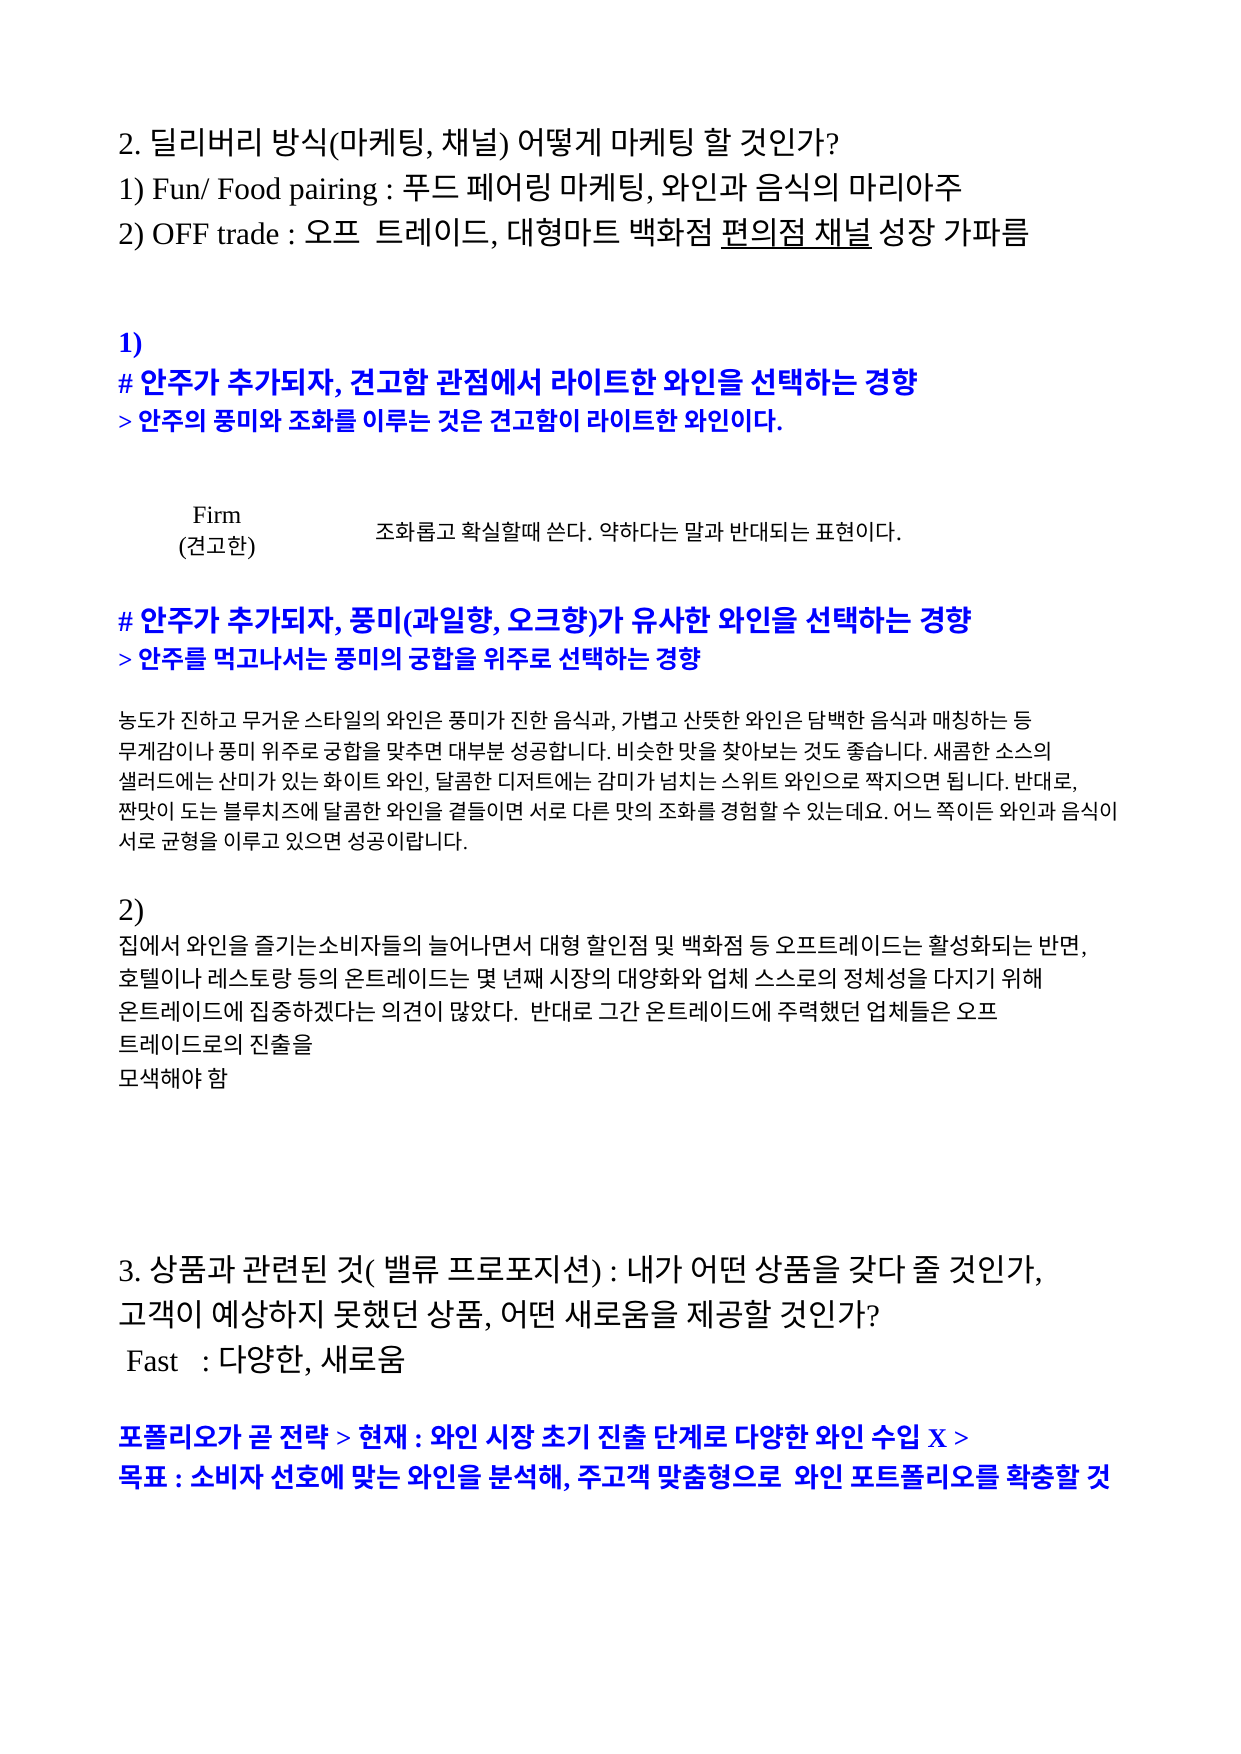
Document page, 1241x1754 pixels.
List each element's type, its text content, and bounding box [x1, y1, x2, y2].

text > 안주를 먹고나서는 풍미의 궁합을 위주로 선택하는 경향 [118, 640, 1122, 676]
text 2) OFF trade : 오프 트레이드, 대형마트 백화점 편의점 채널 성장 가파름 [118, 208, 1122, 254]
table_header Firm (견고한) [118, 498, 315, 564]
text Fast : 다양한, 새로움 [118, 1335, 1122, 1380]
text 포폴리오가 곧 전략 > 현재 : 와인 시장 초기 진출 단계로 다양한 와인 수입 X > [118, 1416, 1122, 1456]
text 모색해야 함 [118, 1061, 1122, 1094]
text # 안주가 추가되자, 풍미(과일향, 오크향)가 유사한 와인을 선택하는 경향 [118, 597, 1122, 640]
text 2. 딜리버리 방식(마케팅, 채널) 어떻게 마케팅 할 것인가? [118, 118, 1122, 163]
text 농도가 진하고 무거운 스타일의 와인은 풍미가 진한 음식과, 가볍고 산뜻한 와인은 담백한 음식과 매칭하는 등 무게감이나 풍미 위주로 궁합을 맞추면 대부분 성공합니다. 비슷한 맛을 찾아보는 것도 좋습니다. 새콤한 소스의 샐러드에는 산미가 있는 화이트 와인, 달콤한 디저트에는 감미가 넘치는 스위트 와인으로 짝지으면 됩니다. 반대로, 짠맛이 도는 블루치즈에 달콤한 와인을 곁들이면 서로 다른 맛의 조화를 경험할 수 있는데요. 어느 쪽이든 와인과 음식이 서로 균형을 이루고 있으면 성공이랍니다. [118, 705, 1122, 892]
table_header 조화롭고 확실할때 쓴다. 약하다는 말과 반대되는 표현이다. [315, 498, 962, 564]
text 목표 : 소비자 선호에 맞는 와인을 분석해, 주고객 맞춤형으로 와인 포트폴리오를 확충할 것 [118, 1456, 1122, 1495]
text 3. 상품과 관련된 것( 밸류 프로포지션) : 내가 어떤 상품을 갖다 줄 것인가, 고객이 예상하지 못했던 상품, 어떤 새로움을 제공할 것인가? [118, 1245, 1122, 1335]
text 1) [118, 326, 1122, 359]
text 1) Fun/ Food pairing : 푸드 페어링 마케팅, 와인과 음식의 마리아주 [118, 163, 1122, 208]
text 집에서 와인을 즐기는소비자들의 늘어나면서 대형 할인점 및 백화점 등 오프트레이드는 활성화되는 반면, 호텔이나 레스토랑 등의 온트레이드는 몇 년째 시장의 대양화와 업체 스스로의 정체성을 다지기 위해 온트레이드에 집중하겠다는 의견이 많았다. 반대로 그간 온트레이드에 주력했던 업체들은 오프 트레이드로의 진출을 [118, 928, 1122, 1061]
text > 안주의 풍미와 조화를 이루는 것은 견고함이 라이트한 와인이다. [118, 401, 1122, 438]
text # 안주가 추가되자, 견고함 관점에서 라이트한 와인을 선택하는 경향 [118, 359, 1122, 401]
text 2) [118, 892, 1122, 928]
